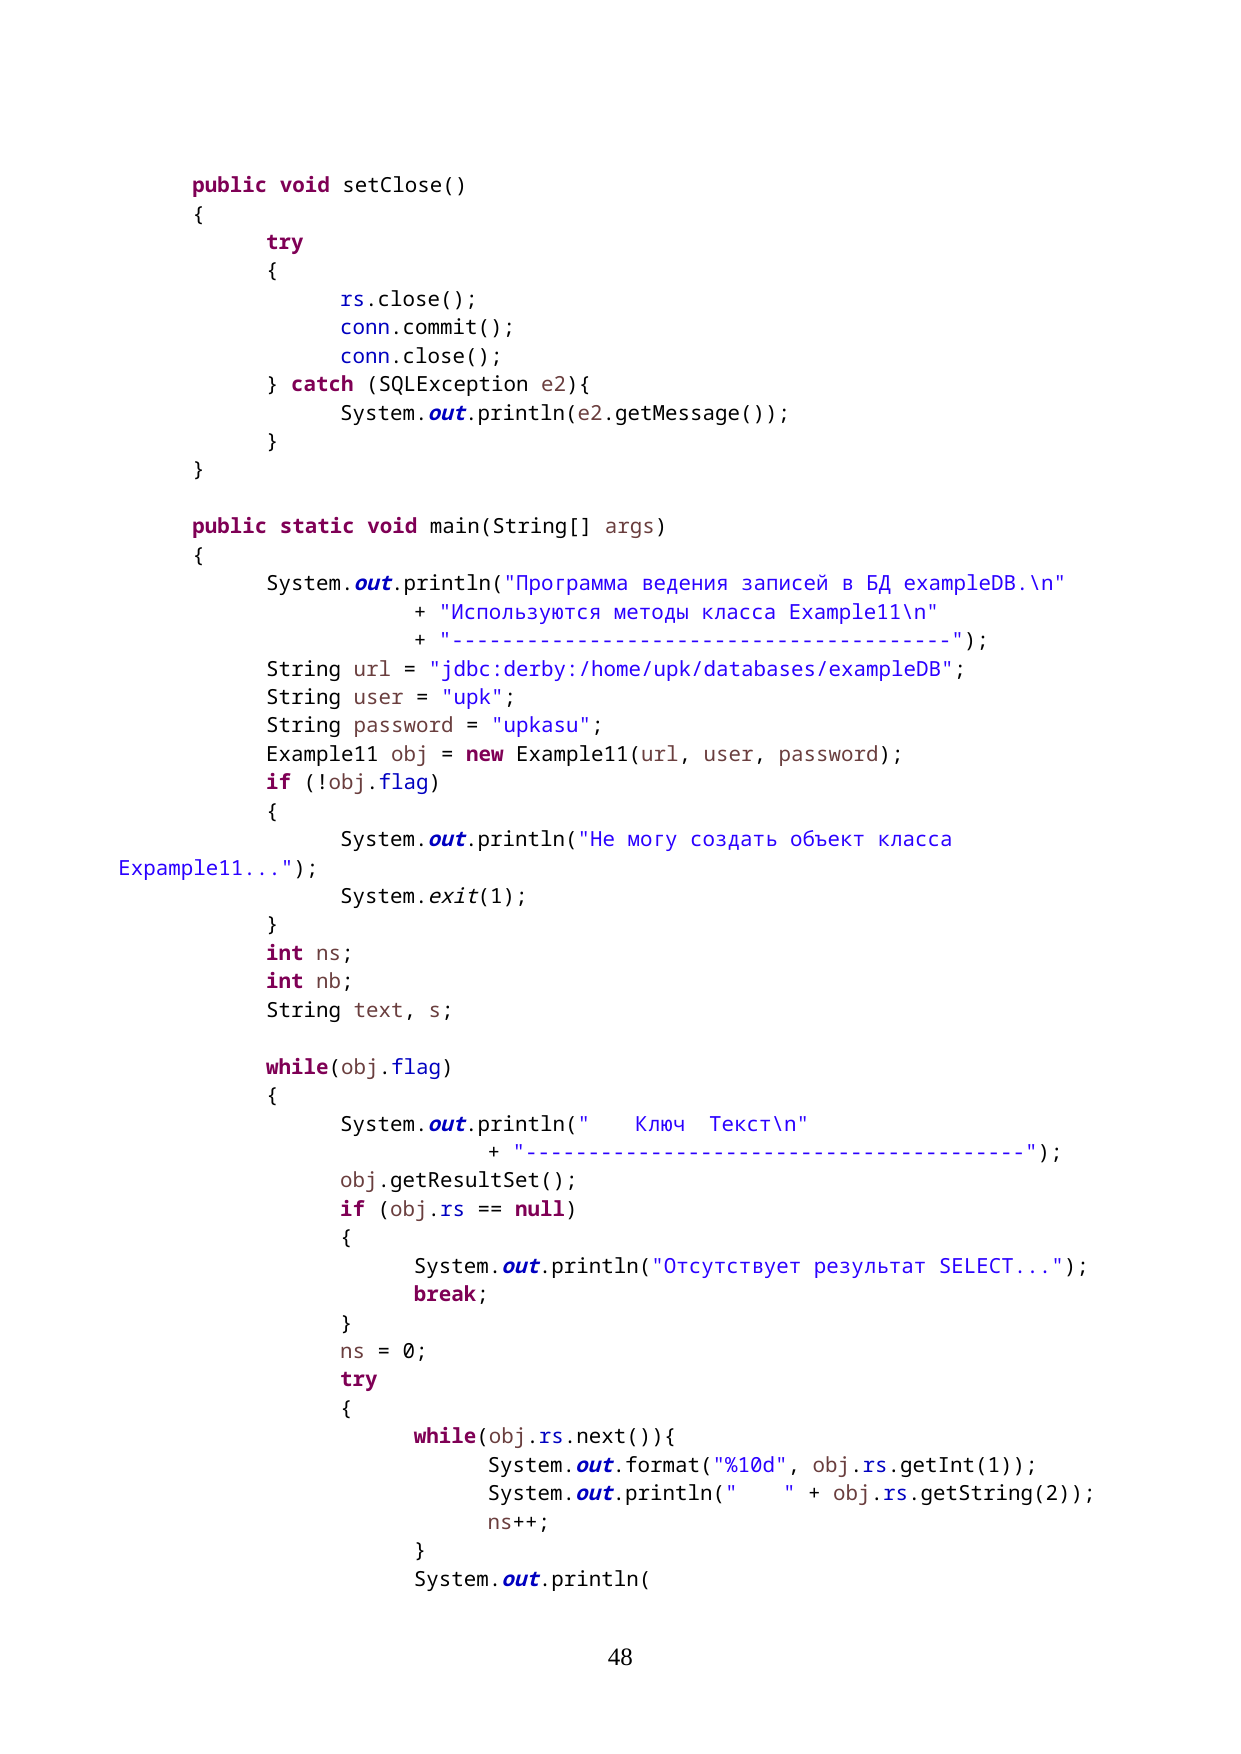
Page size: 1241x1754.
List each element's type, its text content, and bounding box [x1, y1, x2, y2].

text if (!obj.flag) [118, 767, 1122, 796]
text rs.close(); [118, 284, 1122, 312]
text int ns; [118, 938, 1122, 966]
text System.out.println(" Ключ Текст\n" [118, 1109, 1122, 1137]
text conn.close(); [118, 341, 1122, 369]
text conn.commit(); [118, 312, 1122, 341]
text { [118, 540, 1122, 568]
text ns = 0; [118, 1336, 1122, 1364]
text public static void main(String[] args) [118, 511, 1122, 540]
text } [118, 1535, 1122, 1564]
text { [118, 256, 1122, 284]
text { [118, 1222, 1122, 1251]
text + "----------------------------------------"); [118, 625, 1122, 654]
text System.out.format("%10d", obj.rs.getInt(1)); [118, 1450, 1122, 1478]
text Example11 obj = new Example11(url, user, password); [118, 739, 1122, 767]
text System.out.println(" " + obj.rs.getString(2)); [118, 1478, 1122, 1507]
text String password = "upkasu"; [118, 711, 1122, 739]
text { [118, 1080, 1122, 1109]
text if (obj.rs == null) [118, 1194, 1122, 1222]
text String user = "upk"; [118, 682, 1122, 711]
text { [118, 796, 1122, 824]
text try [118, 1364, 1122, 1393]
text while(obj.flag) [118, 1052, 1122, 1080]
text + "----------------------------------------"); [118, 1137, 1122, 1166]
text String url = "jdbc:derby:/home/upk/databases/exampleDB"; [118, 654, 1122, 682]
text System.exit(1); [118, 881, 1122, 909]
text while(obj.rs.next()){ [118, 1421, 1122, 1450]
text System.out.println("Отсутствует результат SELECT..."); [118, 1251, 1122, 1279]
text obj.getResultSet(); [118, 1166, 1122, 1194]
text { [118, 1393, 1122, 1421]
text int nb; [118, 966, 1122, 995]
text System.out.println("Программа ведения записей в БД exampleDB.\n" [118, 568, 1122, 597]
text } [118, 454, 1122, 483]
text System.out.println( [118, 1564, 1122, 1592]
text String text, s; [118, 995, 1122, 1023]
text } [118, 426, 1122, 454]
text } [118, 1308, 1122, 1336]
text } catch (SQLException e2){ [118, 369, 1122, 398]
text + "Используются методы класса Example11\n" [118, 597, 1122, 625]
text { [118, 199, 1122, 227]
text System.out.println("Не могу создать объект класса Expample11..."); [118, 824, 1122, 881]
text break; [118, 1279, 1122, 1308]
text public void setClose() [118, 170, 1122, 199]
text System.out.println(e2.getMessage()); [118, 398, 1122, 426]
text try [118, 227, 1122, 256]
text ns++; [118, 1507, 1122, 1535]
text } [118, 909, 1122, 938]
